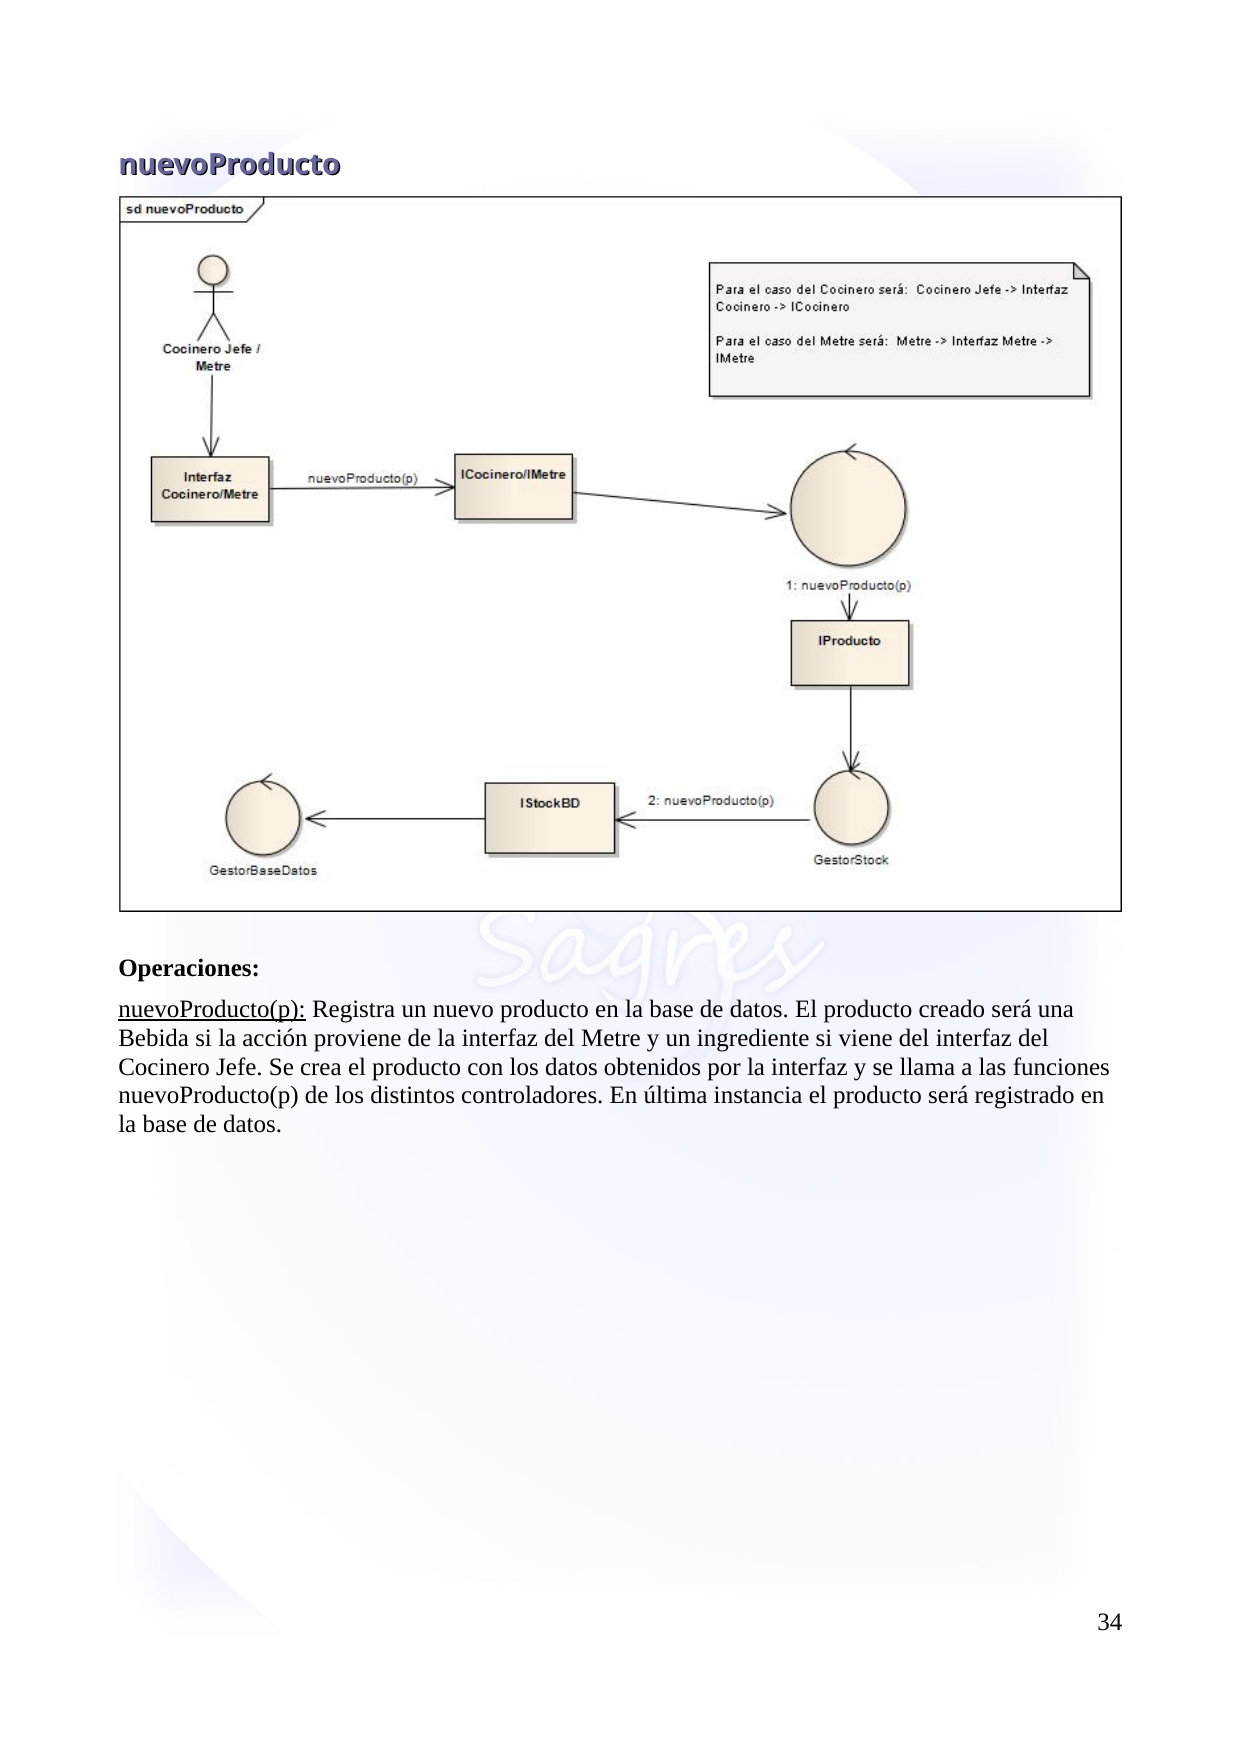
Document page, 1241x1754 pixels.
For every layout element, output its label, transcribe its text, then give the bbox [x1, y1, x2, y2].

text nuevoProducto(p): Registra un nuevo producto en la base de datos. El producto creado será una Bebida si la acción proviene de la interfaz del Metre y un ingrediente si viene del interfaz del Cocinero Jefe. Se crea el producto con los datos obtenidos por la interfaz y se llama a las funciones nuevoProducto(p) de los distintos controladores. En última instancia el producto será registrado en la base de datos. [118, 994, 1122, 1138]
picture [118, 118, 1122, 143]
text Operaciones: [118, 953, 1122, 982]
picture [118, 183, 1122, 953]
picture [118, 1138, 1122, 1636]
picture [118, 982, 1122, 994]
subtitle nuevoProducto [118, 143, 1122, 183]
